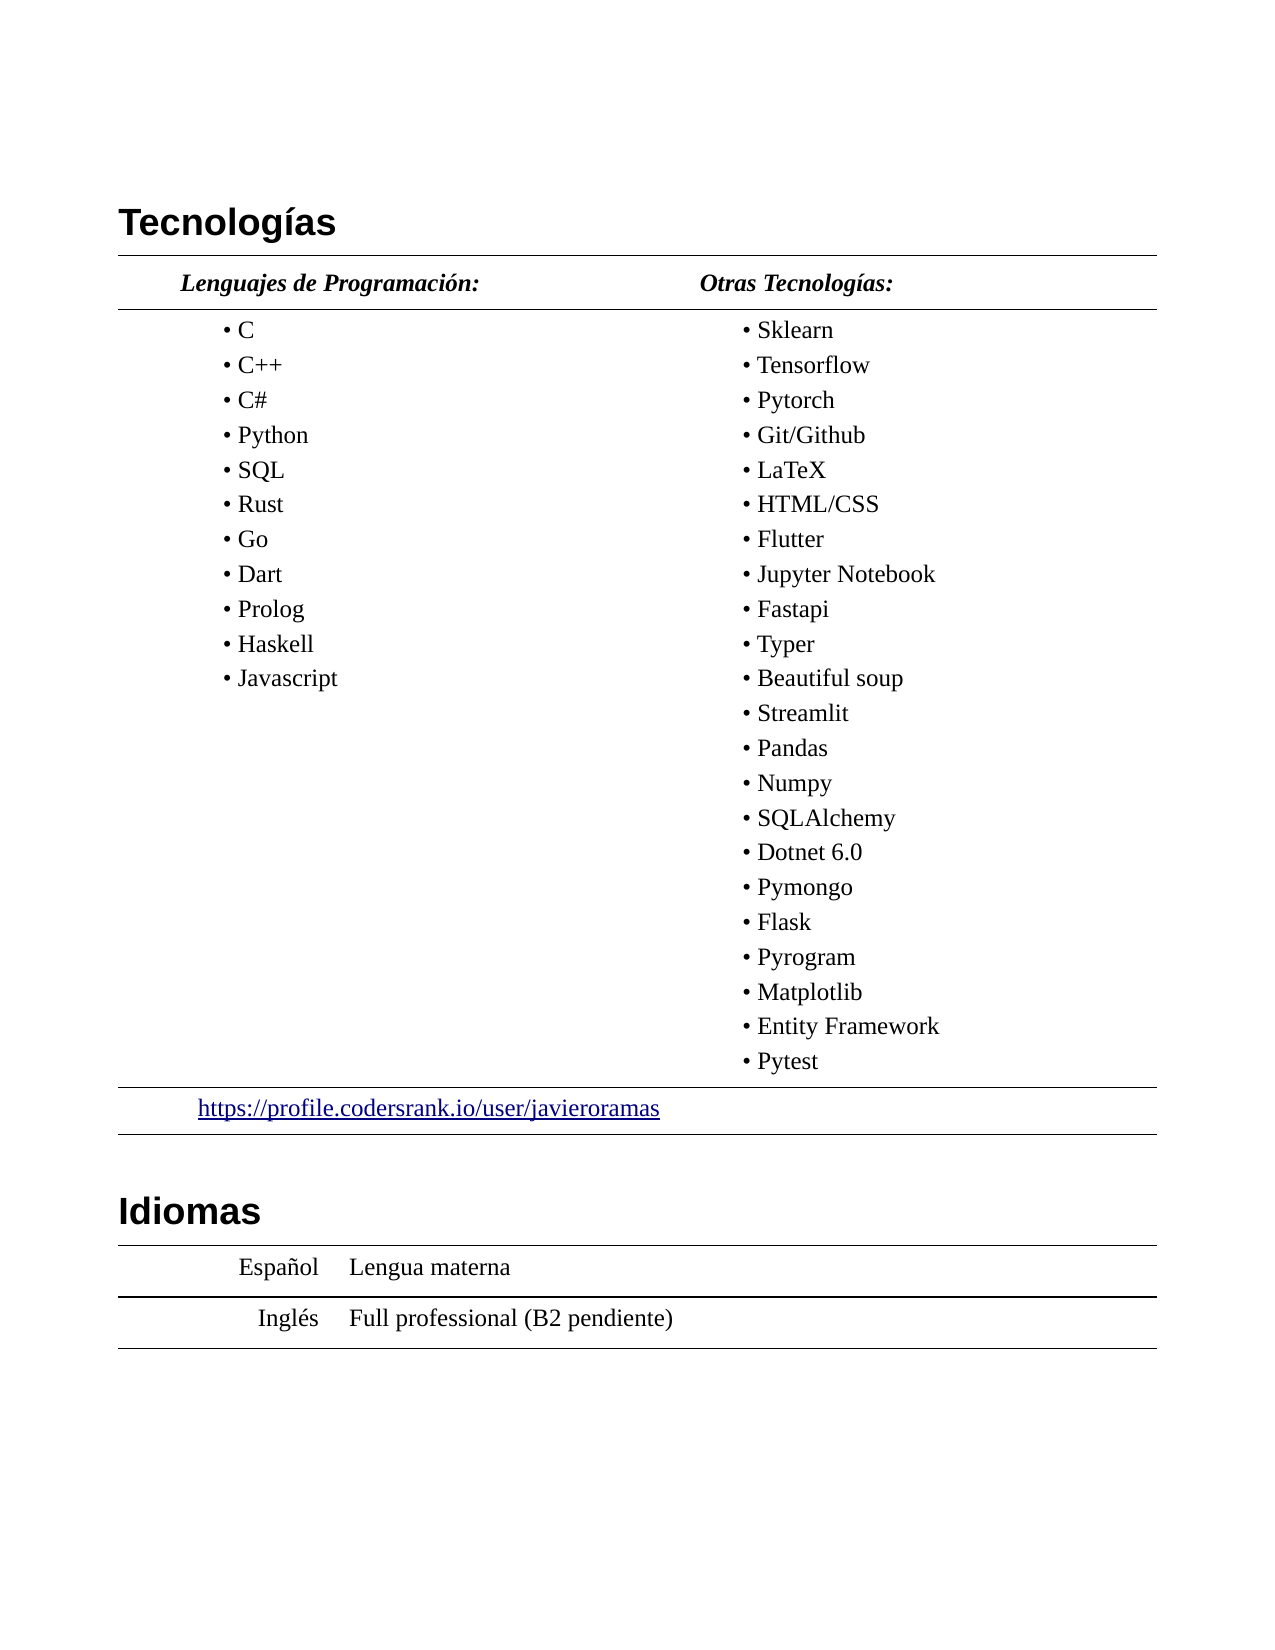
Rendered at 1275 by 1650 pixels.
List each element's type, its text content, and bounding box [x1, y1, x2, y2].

subtitle Tecnologías [118, 199, 1157, 243]
table_header Español [118, 1246, 324, 1296]
table_cell https://profile.codersrank.io/user/javieroramas [118, 1088, 1157, 1134]
table_cell • Sklearn • Tensorflow • Pytorch • Git/Github • LaTeX • HTML/CSS • Flutter • Jupyter Notebook • Fastapi • Typer • Beautiful soup • Streamlit • Pandas • Numpy • SQLAlchemy • Dotnet 6.0 • Pymongo • Flask • Pyrogram • Matplotlib • Entity Framework • Pytest [638, 310, 1157, 1087]
table_header Lenguajes de Programación: [118, 256, 637, 309]
table_header Otras Tecnologías: [638, 256, 1157, 309]
table_header Lengua materna [324, 1246, 1157, 1296]
table_cell • C • C++ • C# • Python • SQL • Rust • Go • Dart • Prolog • Haskell • Javascript [118, 310, 637, 1087]
table_cell Inglés [118, 1298, 324, 1348]
subtitle Idiomas [118, 1189, 1157, 1232]
table_cell Full professional (B2 pendiente) [324, 1298, 1157, 1348]
